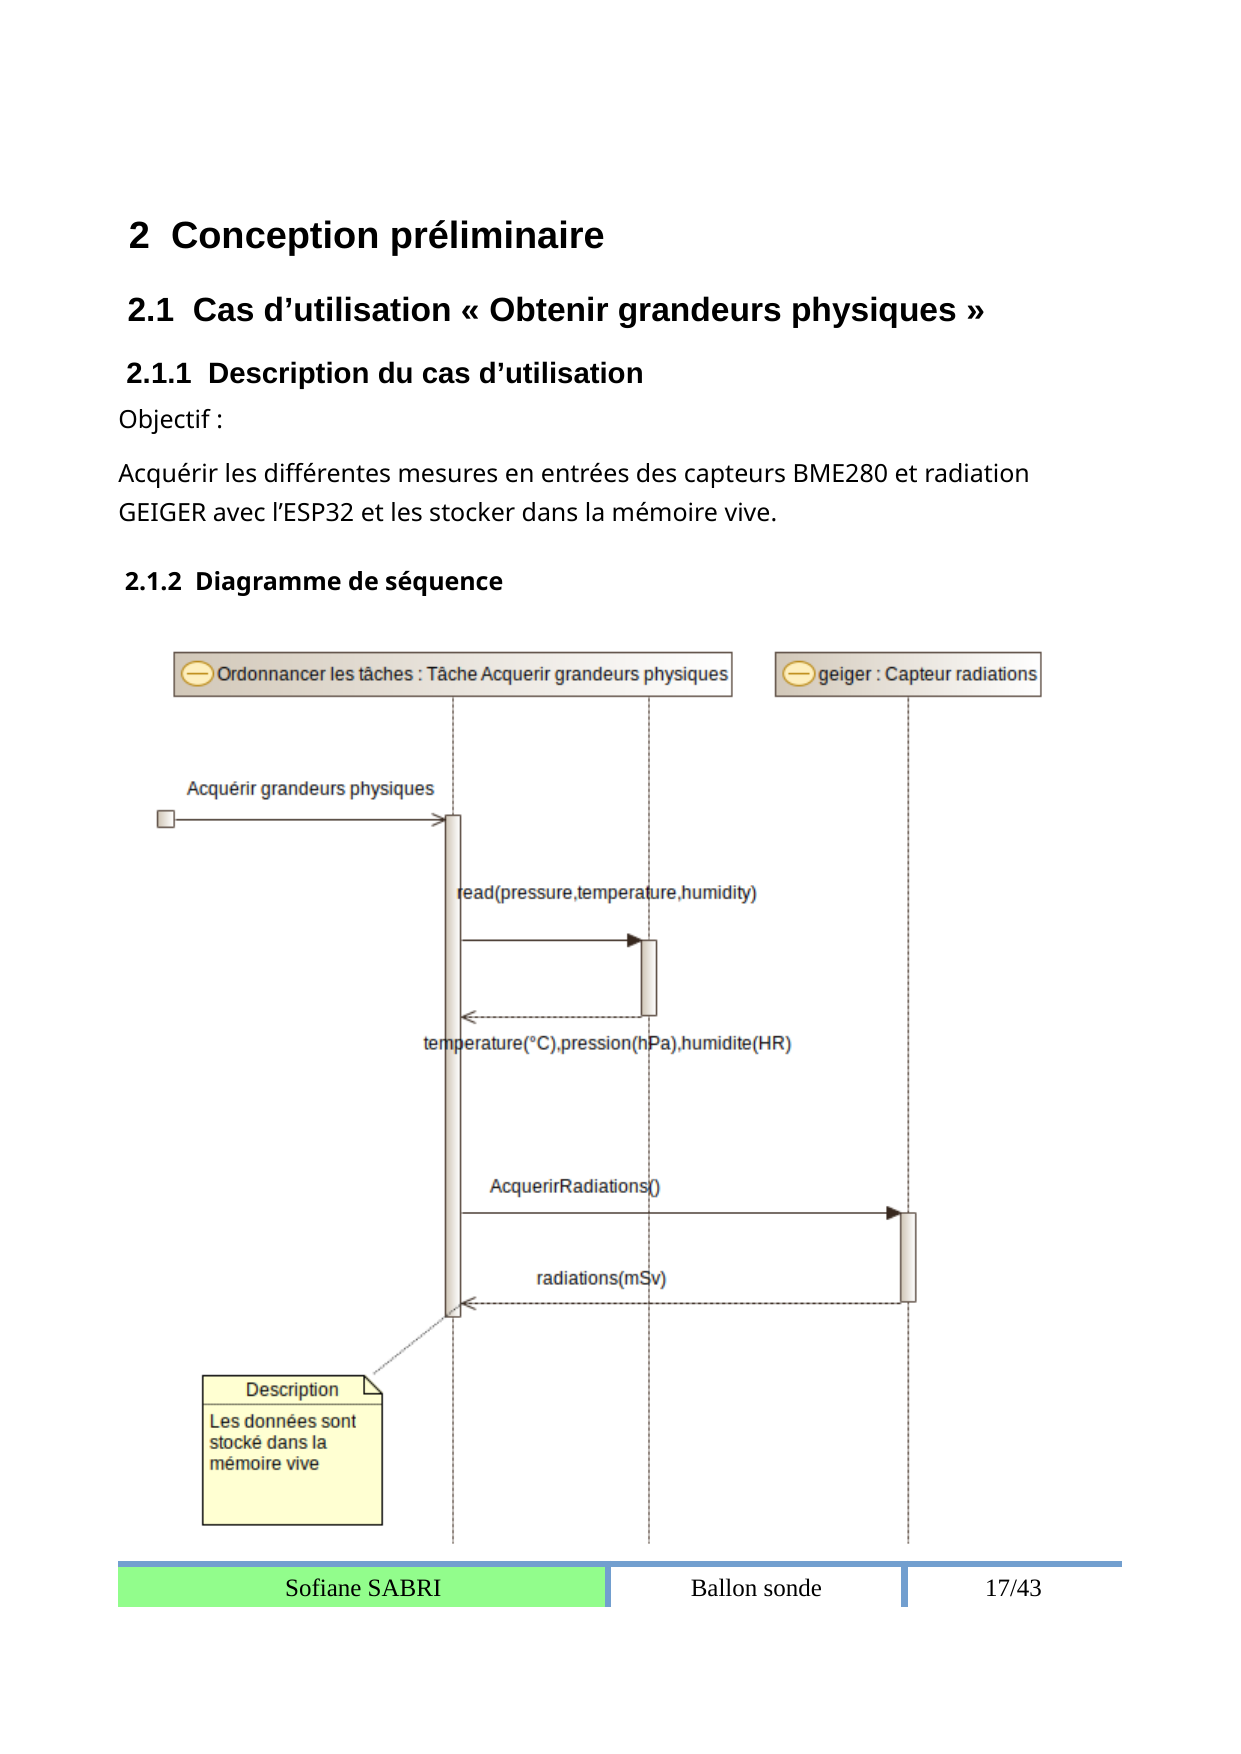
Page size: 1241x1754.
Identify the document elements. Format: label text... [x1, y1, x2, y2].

picture [142, 637, 1057, 1559]
text Objectif : [118, 402, 1122, 436]
subtitle Cas d’utilisation « Obtenir grandeurs physiques » [118, 290, 1122, 329]
text Acquérir les différentes mesures en entrées des capteurs BME280 et radiation GEIGER avec l’ESP32 et les stocker dans la mémoire vive. [118, 456, 1122, 529]
subtitle Diagramme de séquence [118, 563, 1122, 597]
subtitle Conception préliminaire [118, 213, 1122, 257]
subtitle Description du cas d’utilisation [118, 356, 1122, 389]
